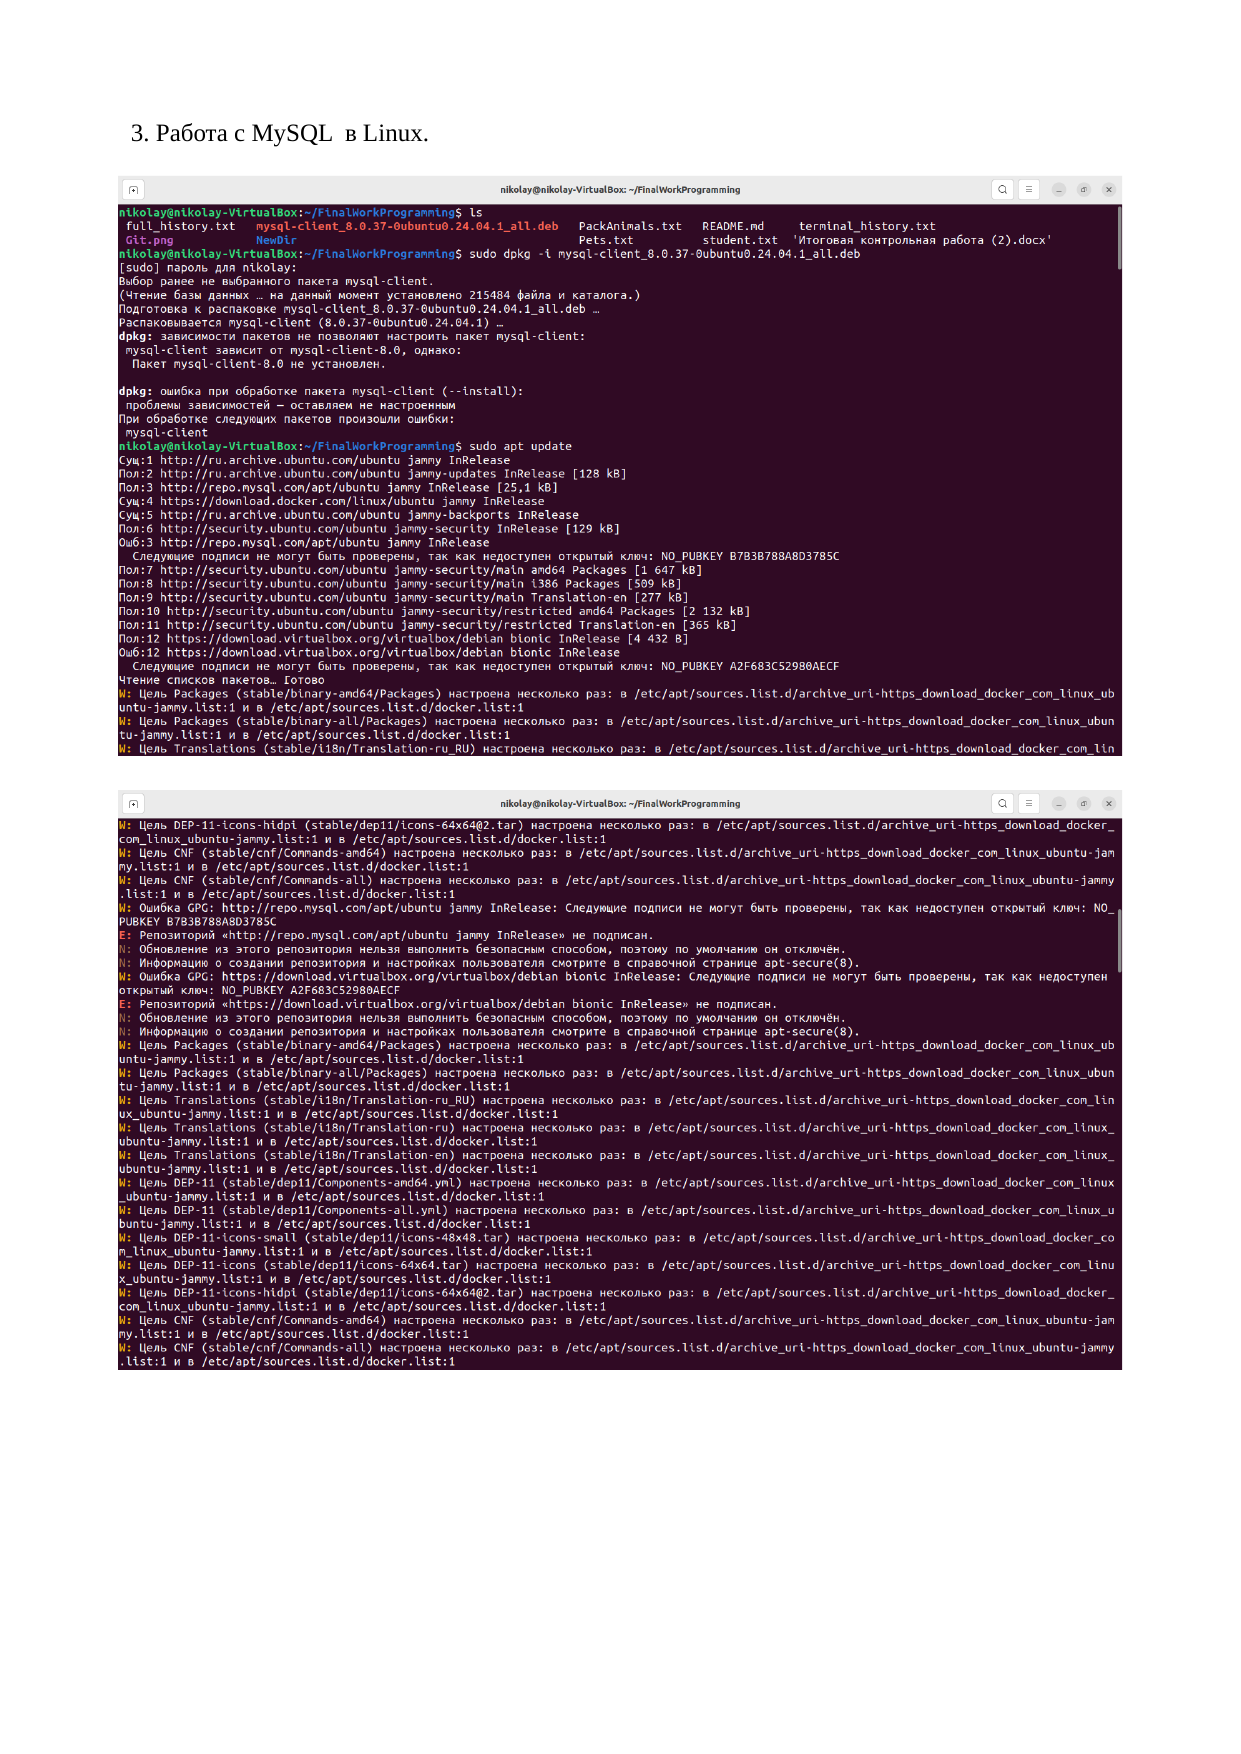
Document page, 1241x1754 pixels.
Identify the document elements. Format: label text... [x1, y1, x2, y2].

text 3. Работа с MySQL в Linux. [118, 118, 1122, 147]
picture [118, 790, 1123, 1370]
picture [118, 175, 1123, 756]
